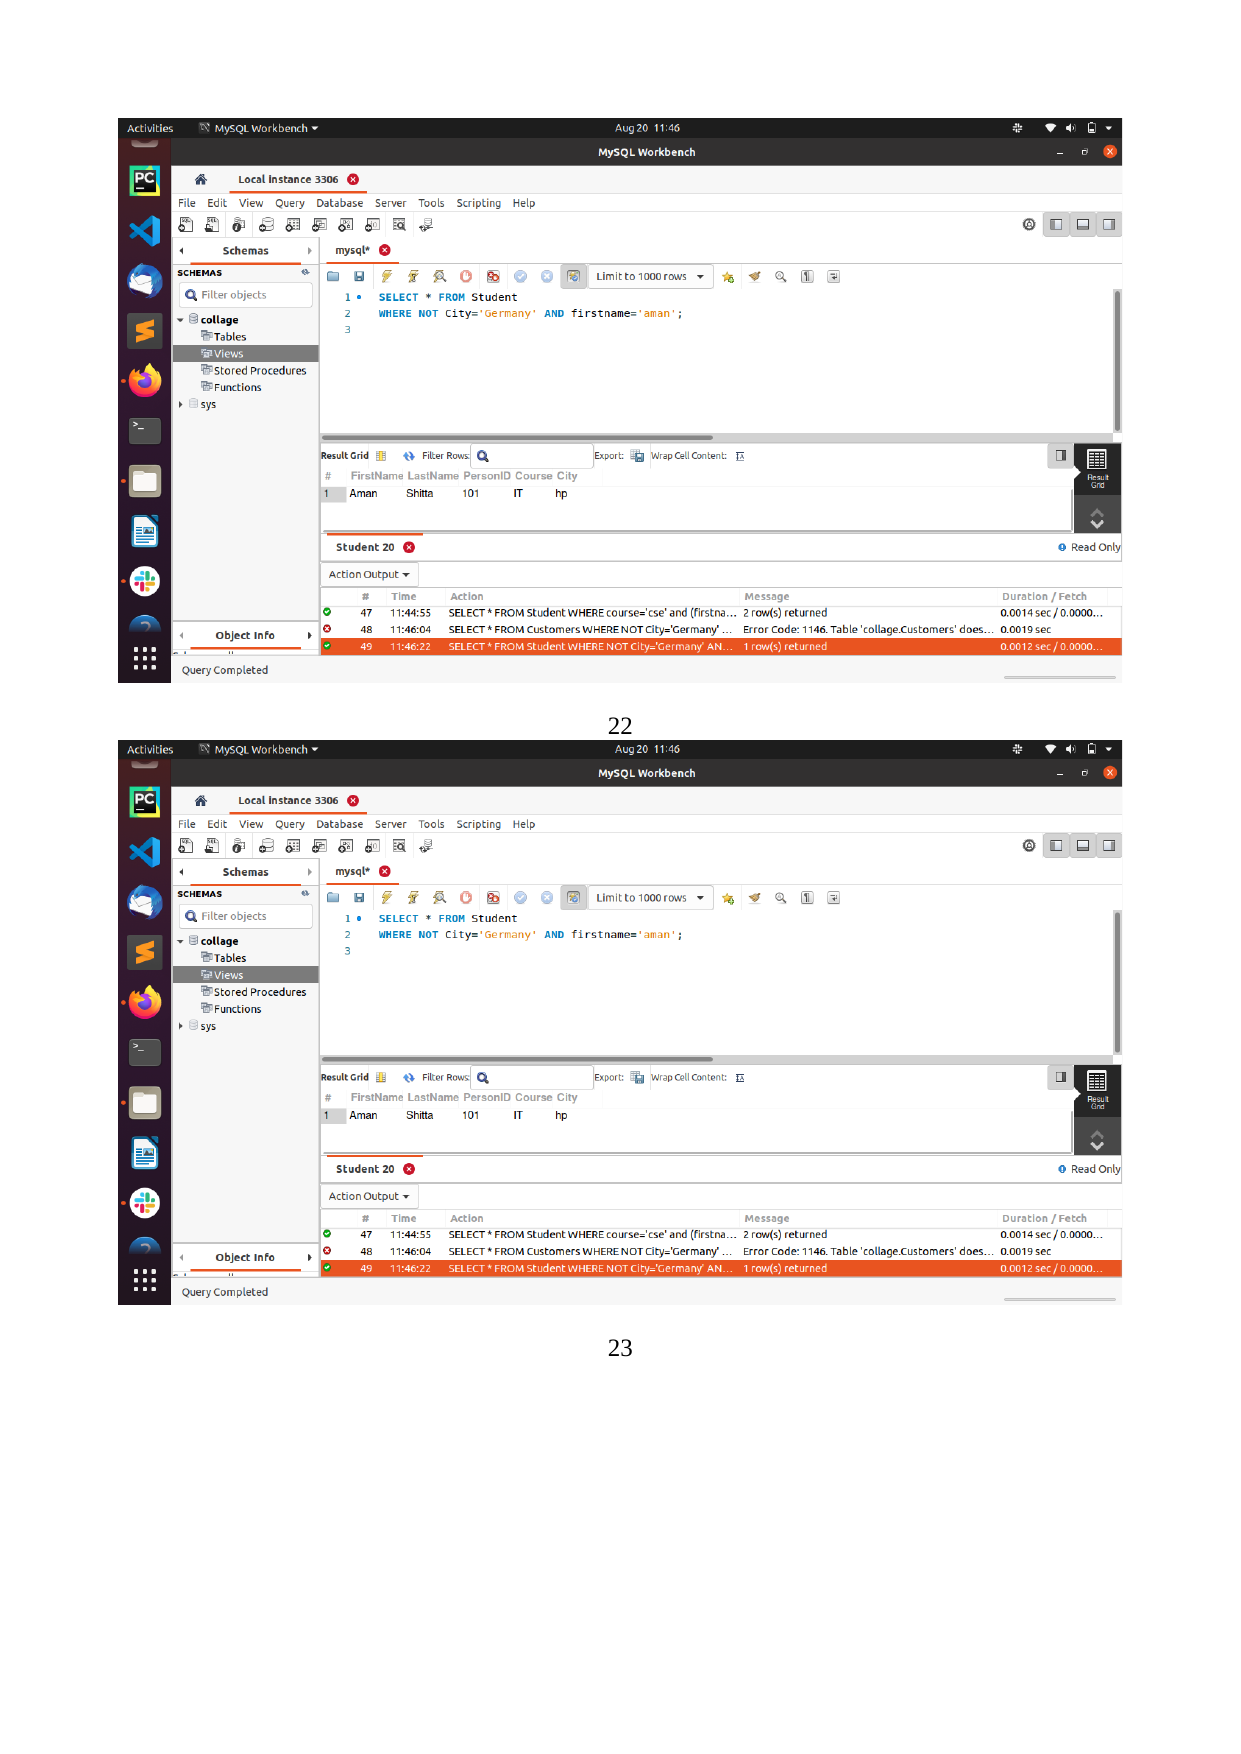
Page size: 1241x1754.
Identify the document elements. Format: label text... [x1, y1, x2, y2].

picture [118, 740, 1123, 1305]
text 23 [118, 1333, 1122, 1362]
text 22 [118, 711, 1122, 740]
picture [118, 118, 1123, 683]
